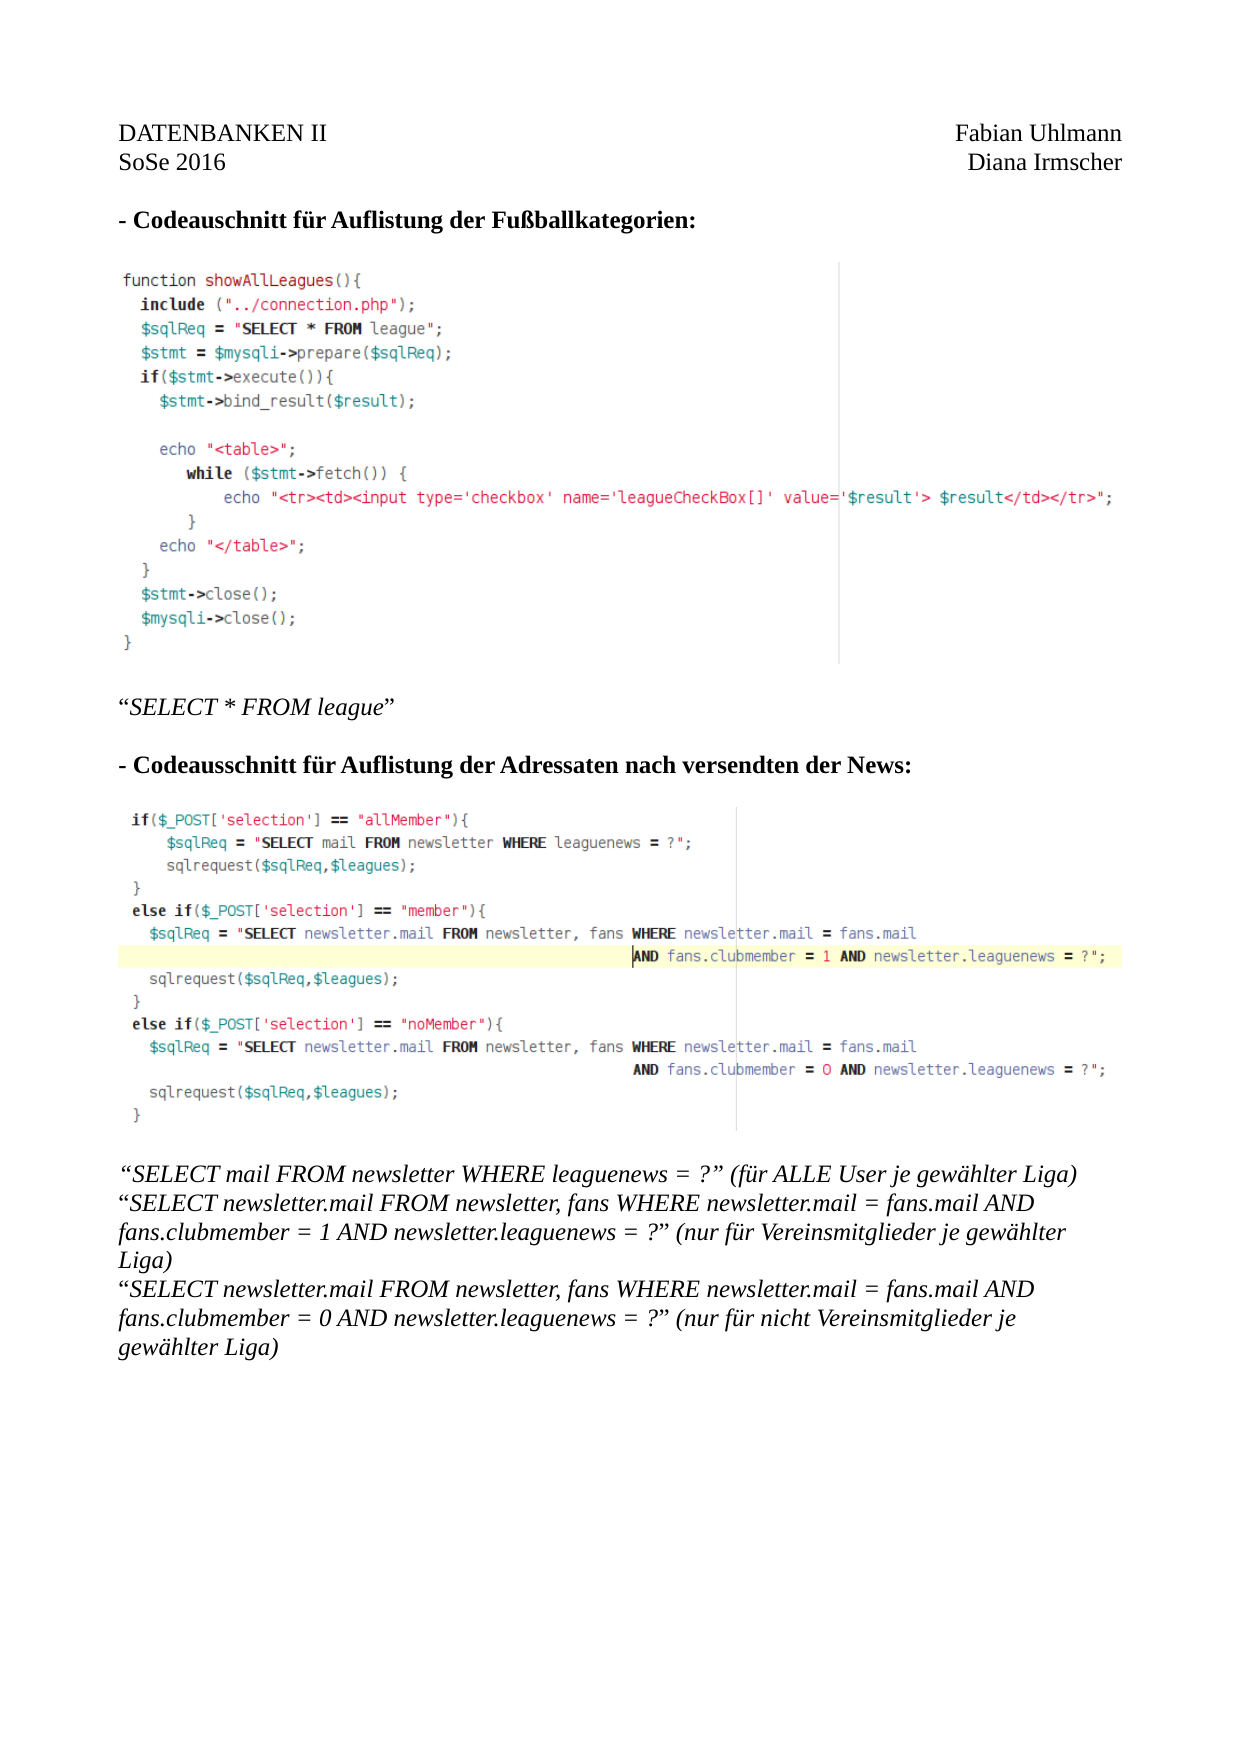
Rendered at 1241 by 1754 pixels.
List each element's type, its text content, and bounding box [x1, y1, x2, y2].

text “SELECT newsletter.mail FROM newsletter, fans WHERE newsletter.mail = fans.mail AND fans.clubmember = 1 AND newsletter.leaguenews = ?” (nur für Vereinsmitglieder je gewählter Liga) [118, 1188, 1122, 1274]
text “SELECT mail FROM newsletter WHERE leaguenews = ?” (für ALLE User je gewählter Liga) [118, 1159, 1122, 1188]
text “SELECT newsletter.mail FROM newsletter, fans WHERE newsletter.mail = fans.mail AND fans.clubmember = 0 AND newsletter.leaguenews = ?” (nur für nicht Vereinsmitglieder je gewählter Liga) [118, 1274, 1122, 1361]
text “SELECT * FROM league” [118, 692, 1122, 721]
picture [118, 807, 1123, 1131]
picture [118, 262, 1123, 664]
text - Codeauschnitt für Auflistung der Fußballkategorien: [118, 205, 1122, 234]
text - Codeausschnitt für Auflistung der Adressaten nach versendten der News: [118, 750, 1122, 779]
